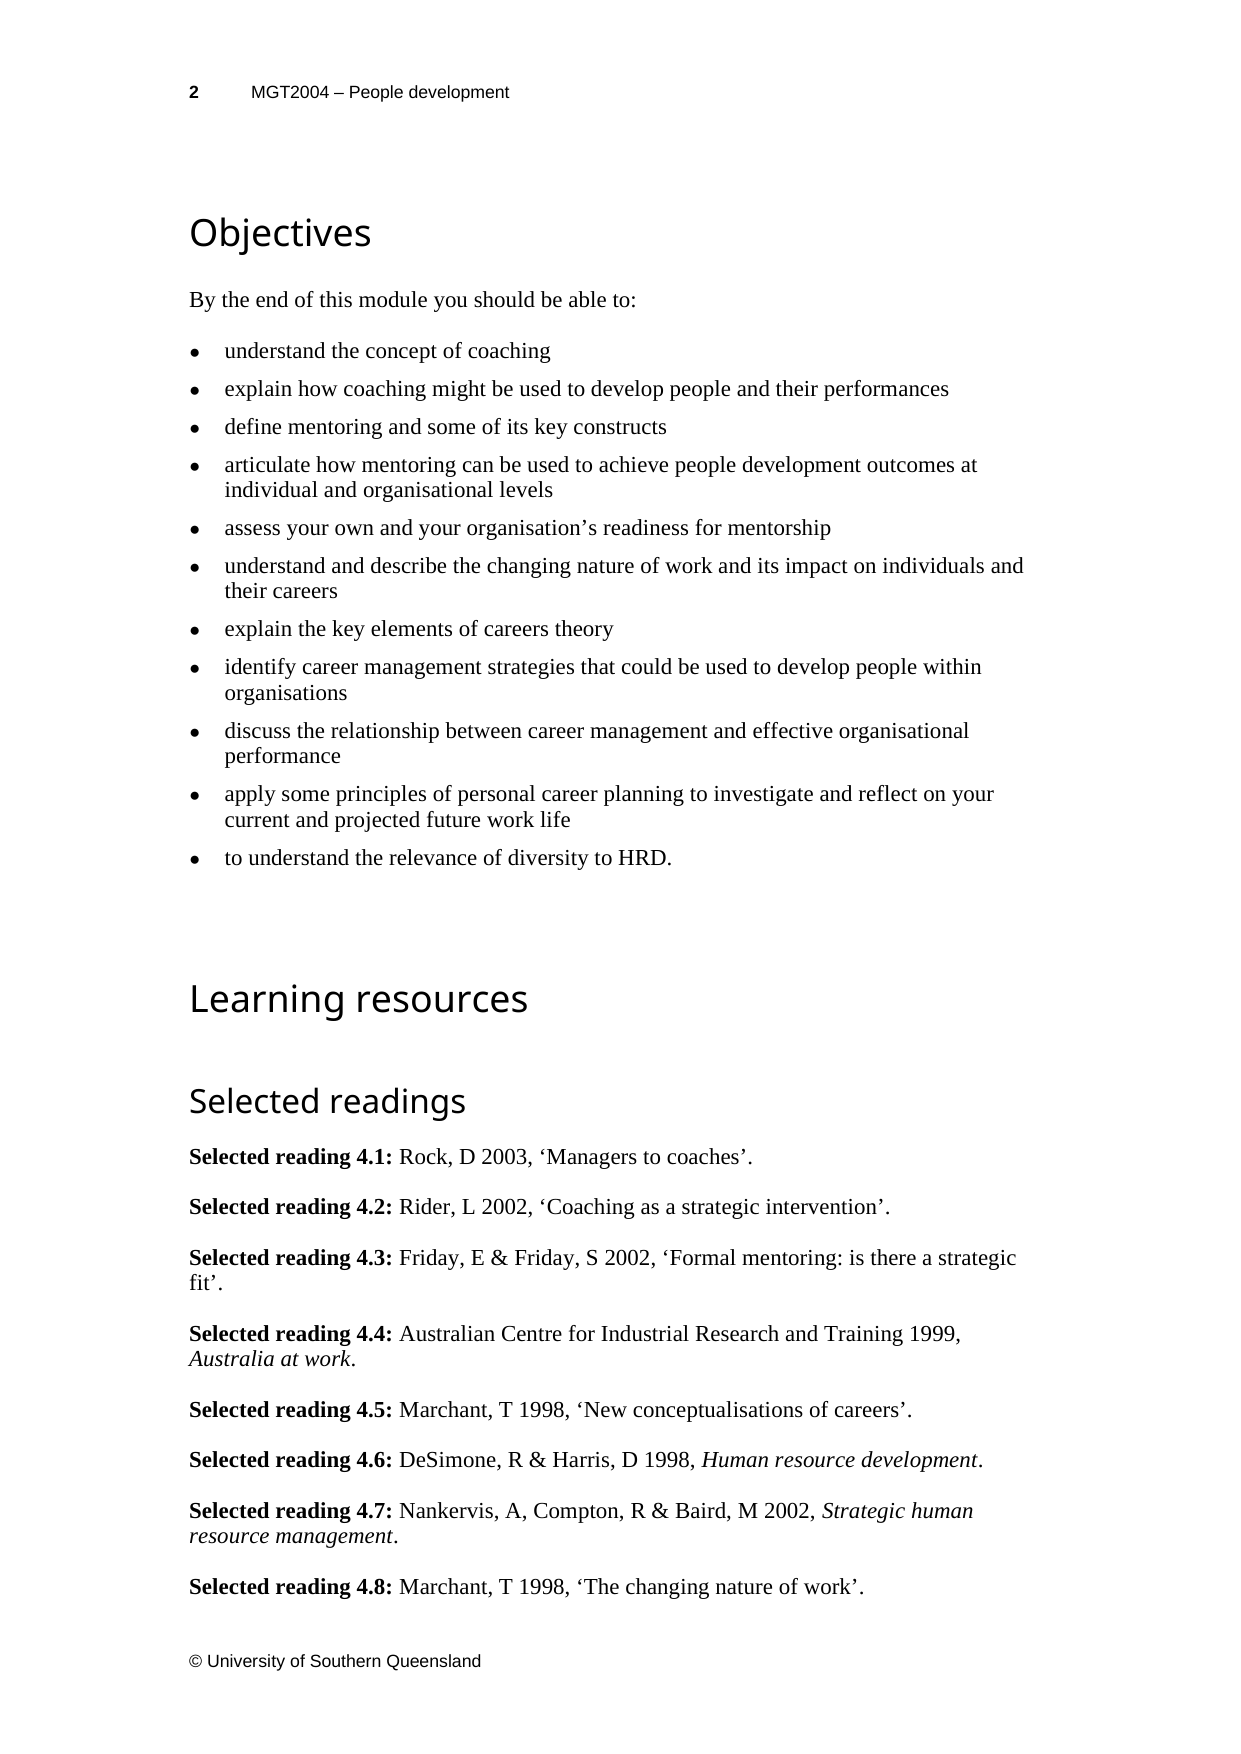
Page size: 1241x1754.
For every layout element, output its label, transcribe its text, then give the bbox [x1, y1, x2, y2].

text Objectives [189, 207, 1051, 258]
list identify career management strategies that could be used to develop people within organisations [189, 654, 1051, 705]
text Selected readings [189, 1078, 1051, 1123]
text Selected reading 4.6: DeSimone, R & Harris, D 1998, Human resource development. [189, 1447, 1051, 1473]
list understand the concept of coaching [189, 338, 1051, 363]
text Selected reading 4.3: Friday, E & Friday, S 2002, ‘Formal mentoring: is there a strategic fit’. [189, 1245, 1051, 1296]
list articulate how mentoring can be used to achieve people development outcomes at individual and organisational levels [189, 452, 1051, 503]
text Selected reading 4.8: Marchant, T 1998, ‘The changing nature of work’. [189, 1574, 1051, 1599]
text Selected reading 4.1: Rock, D 2003, ‘Managers to coaches’. [189, 1144, 1051, 1169]
list assess your own and your organisation’s readiness for mentorship [189, 515, 1051, 541]
list discuss the relationship between career management and effective organisational performance [189, 718, 1051, 769]
list explain the key elements of careers theory [189, 616, 1051, 642]
list apply some principles of personal career planning to investigate and reflect on your current and projected future work life [189, 781, 1051, 832]
text By the end of this module you should be able to: [189, 287, 1051, 313]
text Selected reading 4.2: Rider, L 2002, ‘Coaching as a strategic intervention’. [189, 1194, 1051, 1220]
text Selected reading 4.7: Nankervis, A, Compton, R & Baird, M 2002, Strategic human resource management. [189, 1498, 1051, 1549]
text Selected reading 4.5: Marchant, T 1998, ‘New conceptualisations of careers’. [189, 1397, 1051, 1422]
list understand and describe the changing nature of work and its impact on individuals and their careers [189, 553, 1051, 604]
text Selected reading 4.4: Australian Centre for Industrial Research and Training 1999, Australia at work. [189, 1321, 1051, 1372]
list explain how coaching might be used to develop people and their performances [189, 376, 1051, 401]
list to understand the relevance of diversity to HRD. [189, 844, 1051, 896]
text Learning resources [189, 972, 1051, 1023]
list define mentoring and some of its key constructs [189, 414, 1051, 439]
